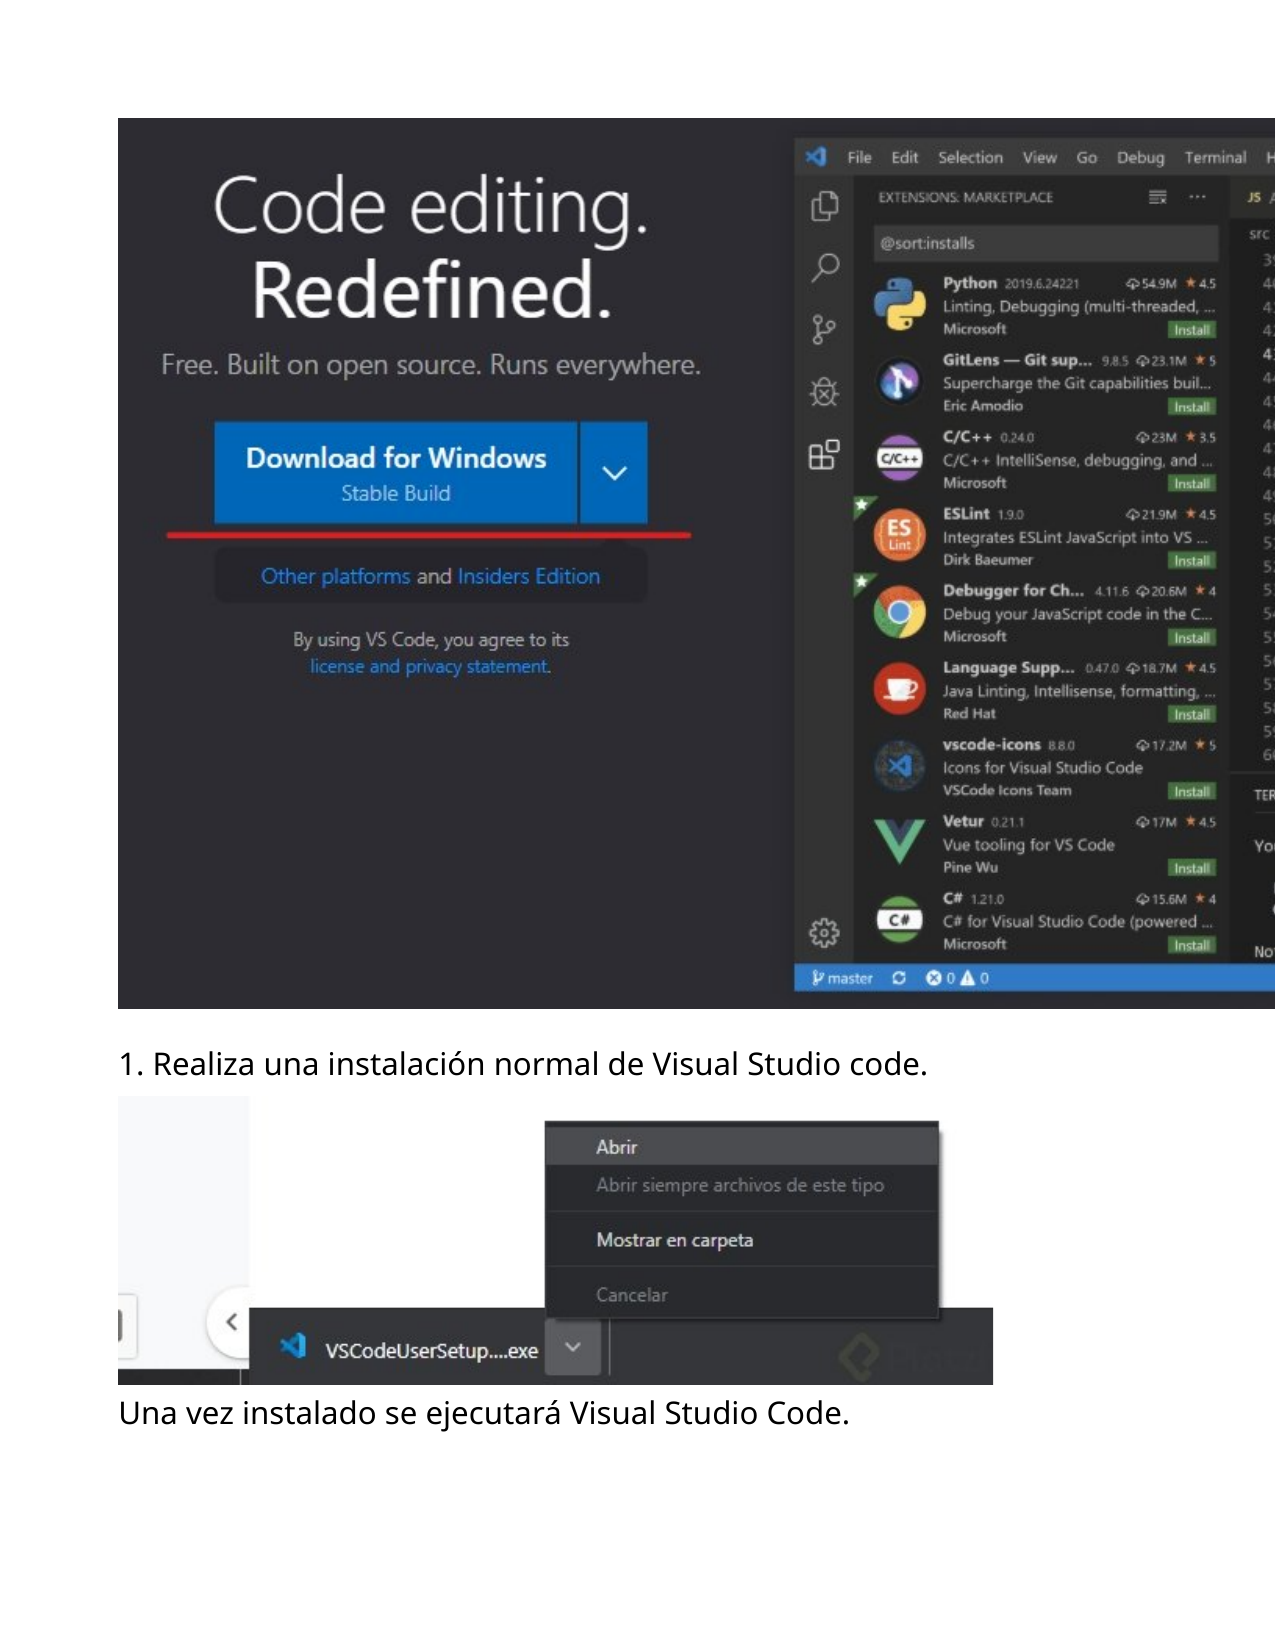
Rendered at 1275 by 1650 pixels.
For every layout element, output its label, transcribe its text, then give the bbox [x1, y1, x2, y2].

picture [118, 1096, 994, 1385]
picture [118, 118, 1275, 1009]
subtitle 1. Realiza una instalación normal de Visual Studio code. [118, 1042, 1157, 1084]
text Una vez instalado se ejecutará Visual Studio Code. [118, 1097, 1157, 1433]
